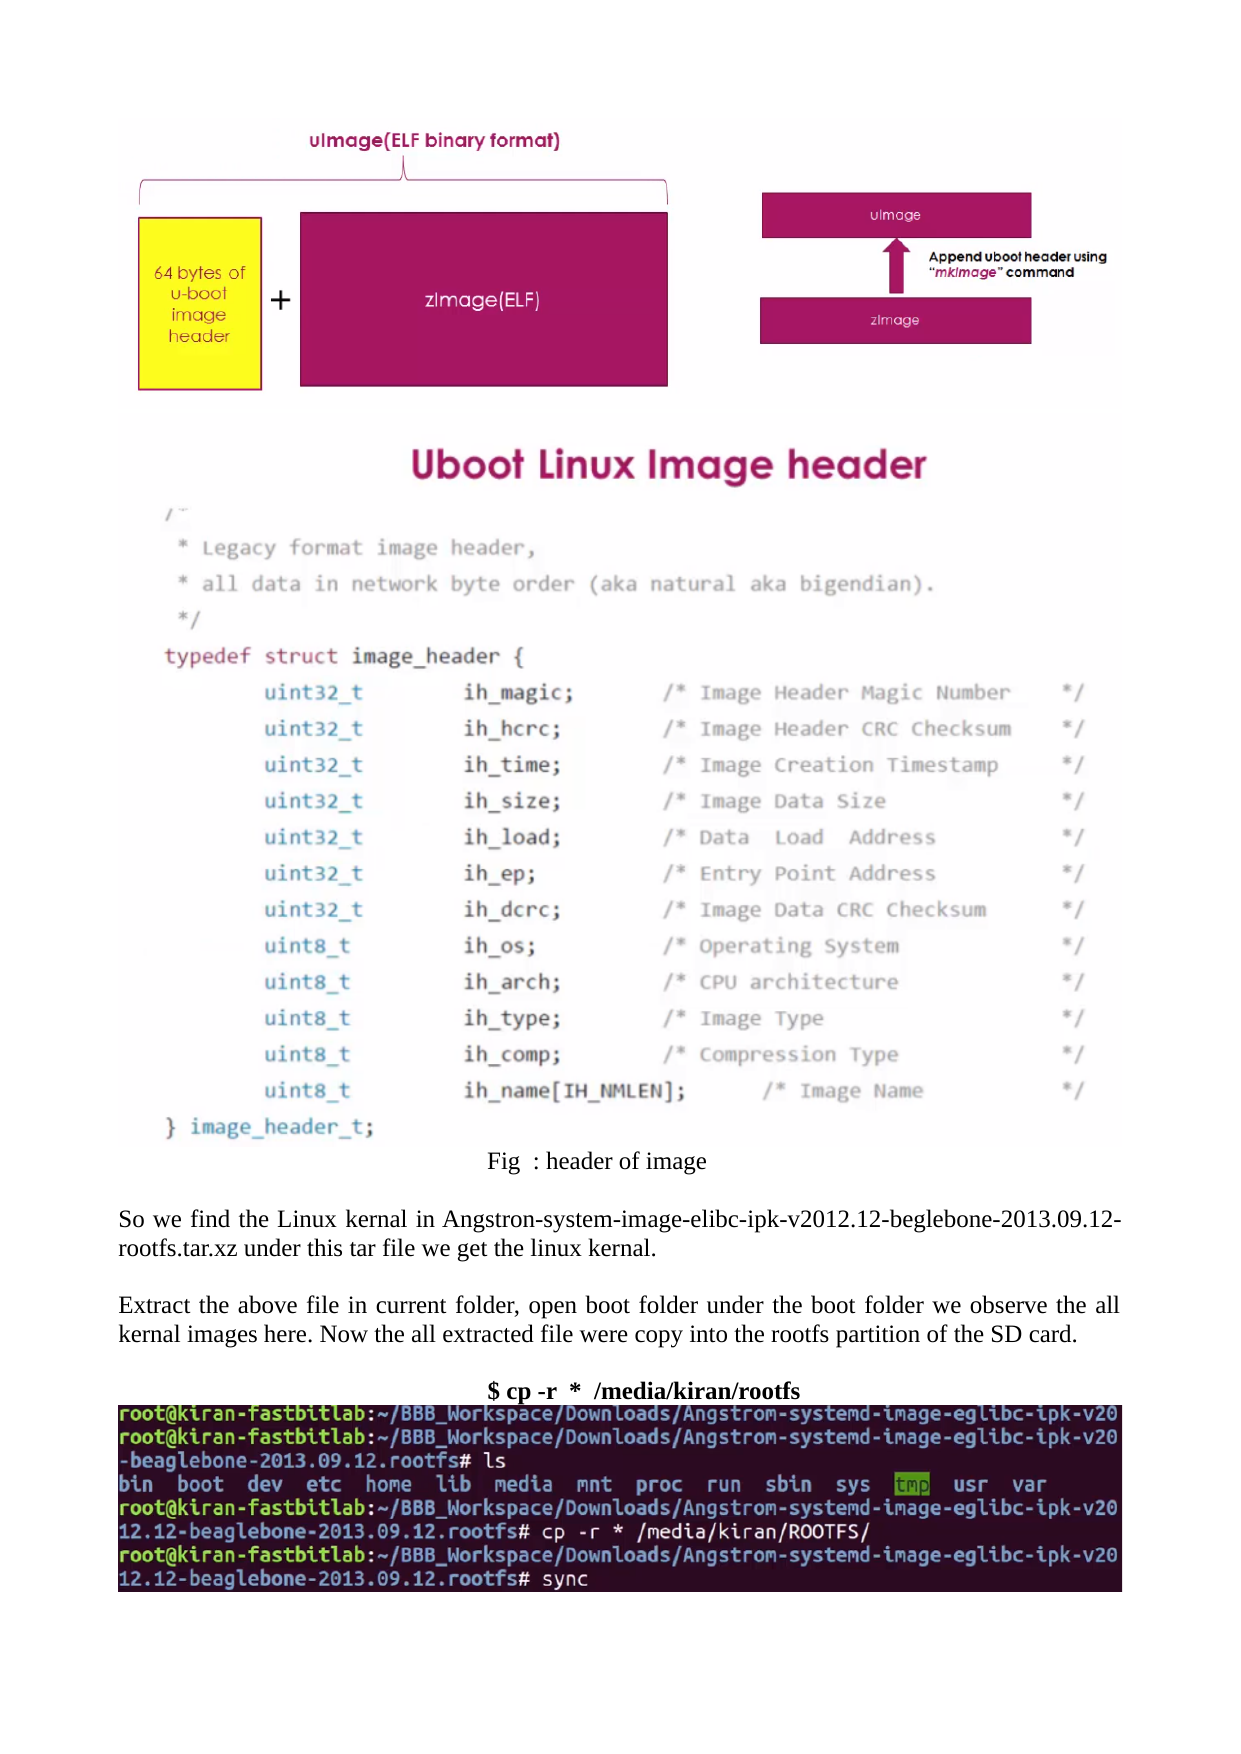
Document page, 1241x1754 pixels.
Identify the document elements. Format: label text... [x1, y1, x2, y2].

text Extract the above file in current folder, open boot folder under the boot folder we observe the all kernal images here. Now the all extracted file were copy into the rootfs partition of the SD card. [118, 1290, 1122, 1348]
text [118, 409, 1122, 413]
text So we find the Linux kernal in Angstron-system-image-elibc-ipk-v2012.12-beglebone-2013.09.12-rootfs.tar.xz under this tar file we get the linux kernal. [118, 1204, 1122, 1261]
picture [118, 413, 1123, 1147]
picture [118, 118, 1123, 409]
picture [118, 1405, 1123, 1592]
text Fig : header of image [118, 1147, 1122, 1175]
text $ cp -r * /media/kiran/rootfs [118, 1376, 1122, 1405]
